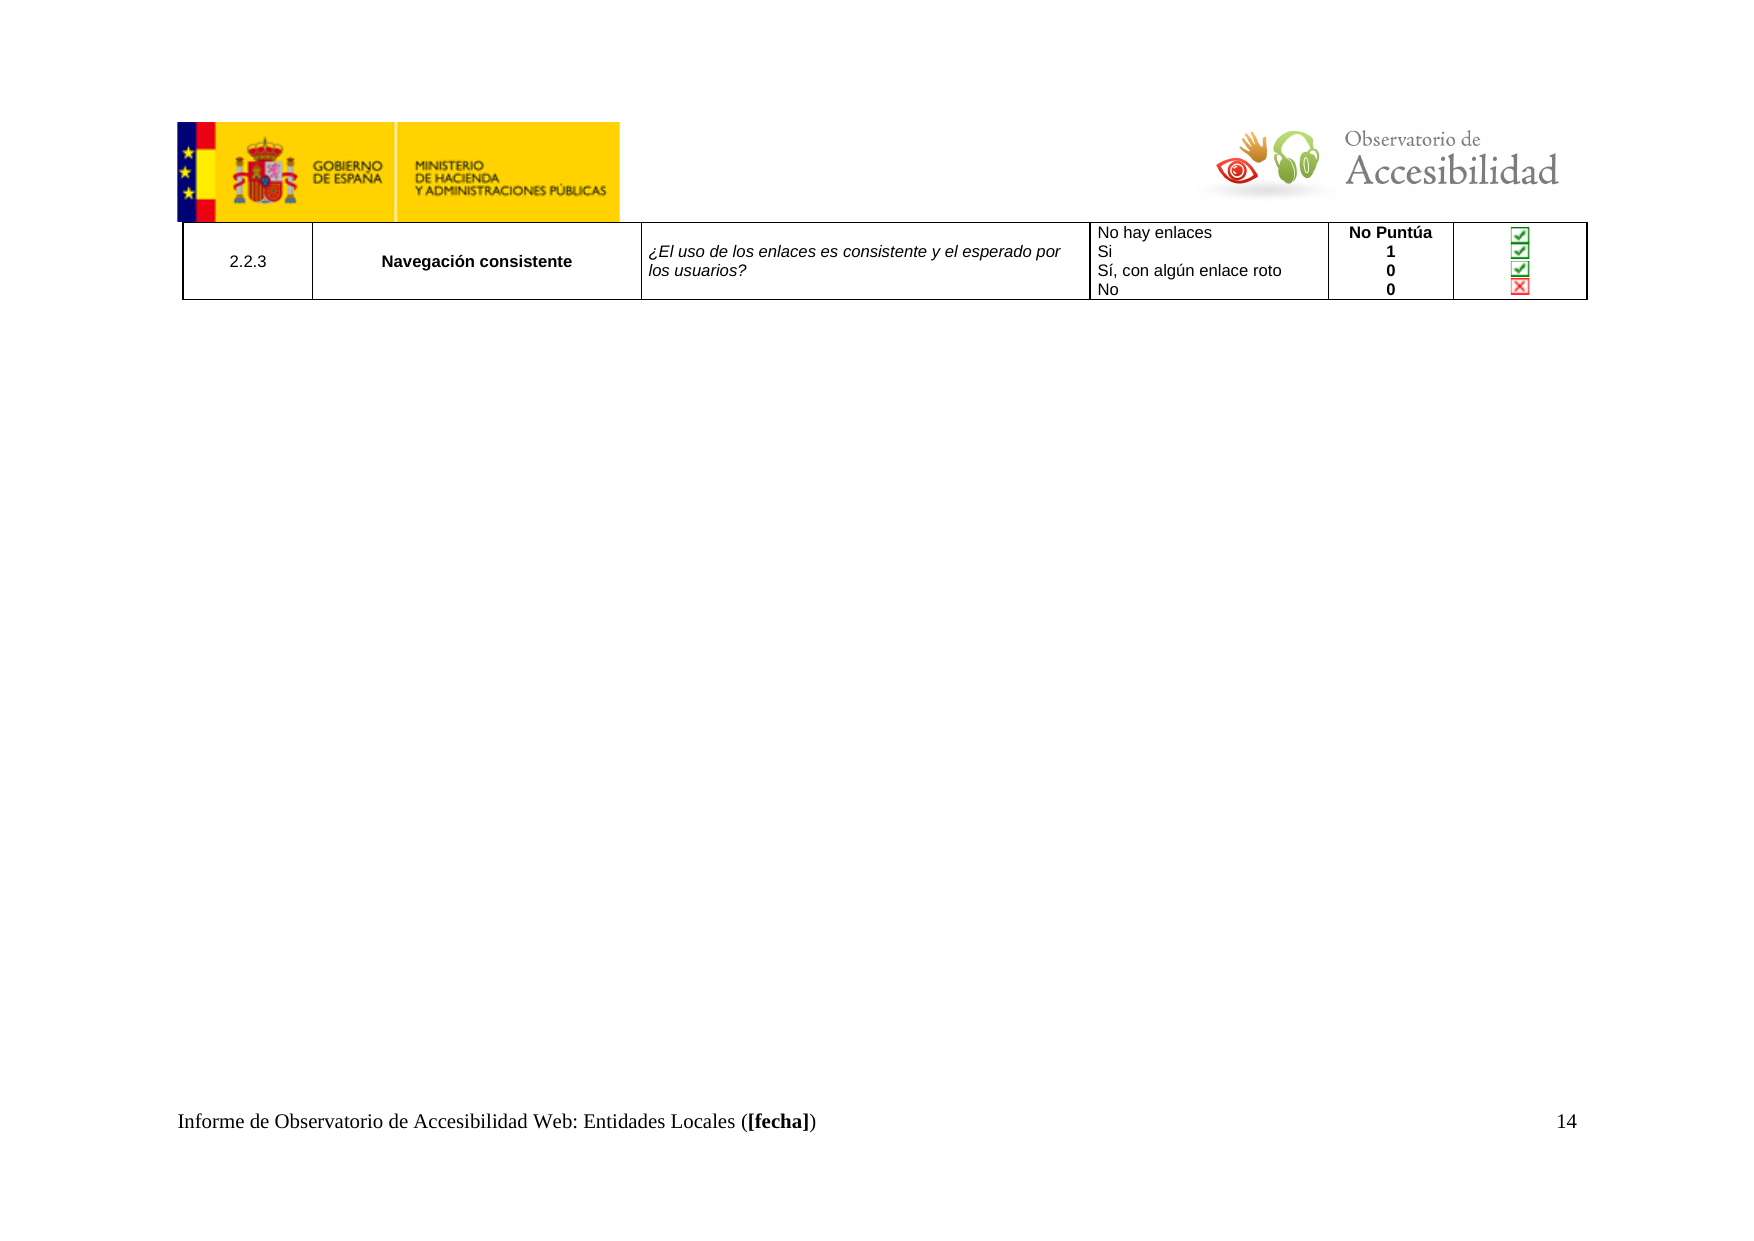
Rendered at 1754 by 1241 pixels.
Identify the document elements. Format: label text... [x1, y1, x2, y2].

picture [1196, 122, 1573, 204]
table_cell Navegación consistente [313, 223, 641, 299]
picture [1510, 261, 1530, 277]
picture [1510, 227, 1530, 259]
table_cell No Puntúa 1 0 0 [1329, 223, 1453, 299]
table_cell 2.2.3 [184, 223, 312, 299]
picture [1510, 278, 1530, 295]
table_cell No hay enlaces Si Sí, con algún enlace roto No [1091, 223, 1328, 299]
table_cell ¿El uso de los enlaces es consistente y el esperado por los usuarios? [642, 223, 1089, 299]
picture [177, 122, 620, 222]
table_cell [1454, 223, 1586, 299]
